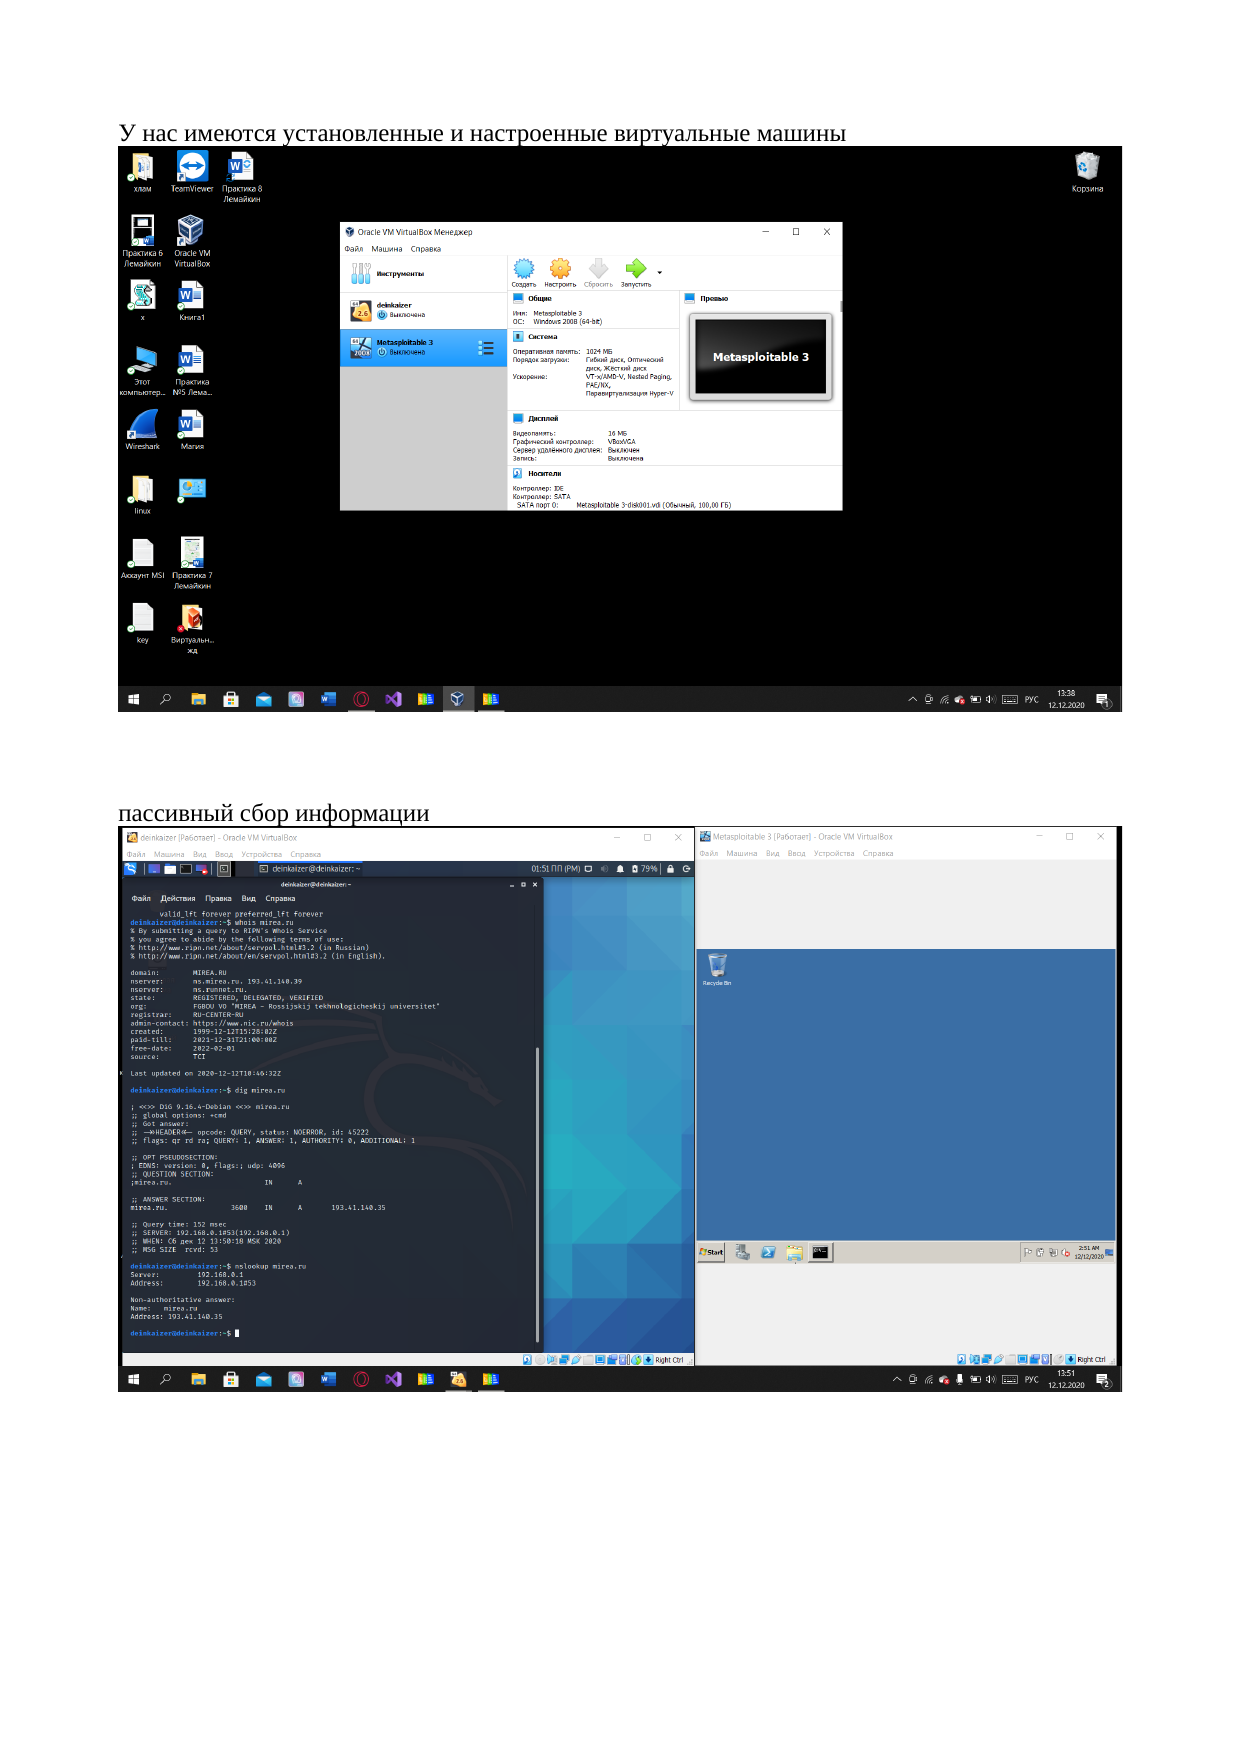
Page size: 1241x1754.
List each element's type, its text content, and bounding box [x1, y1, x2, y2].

text пассивный сбор информации [118, 798, 1122, 826]
text У нас имеются установленные и настроенные виртуальные машины [118, 118, 1122, 146]
picture [118, 146, 1123, 712]
picture [118, 826, 1123, 1392]
